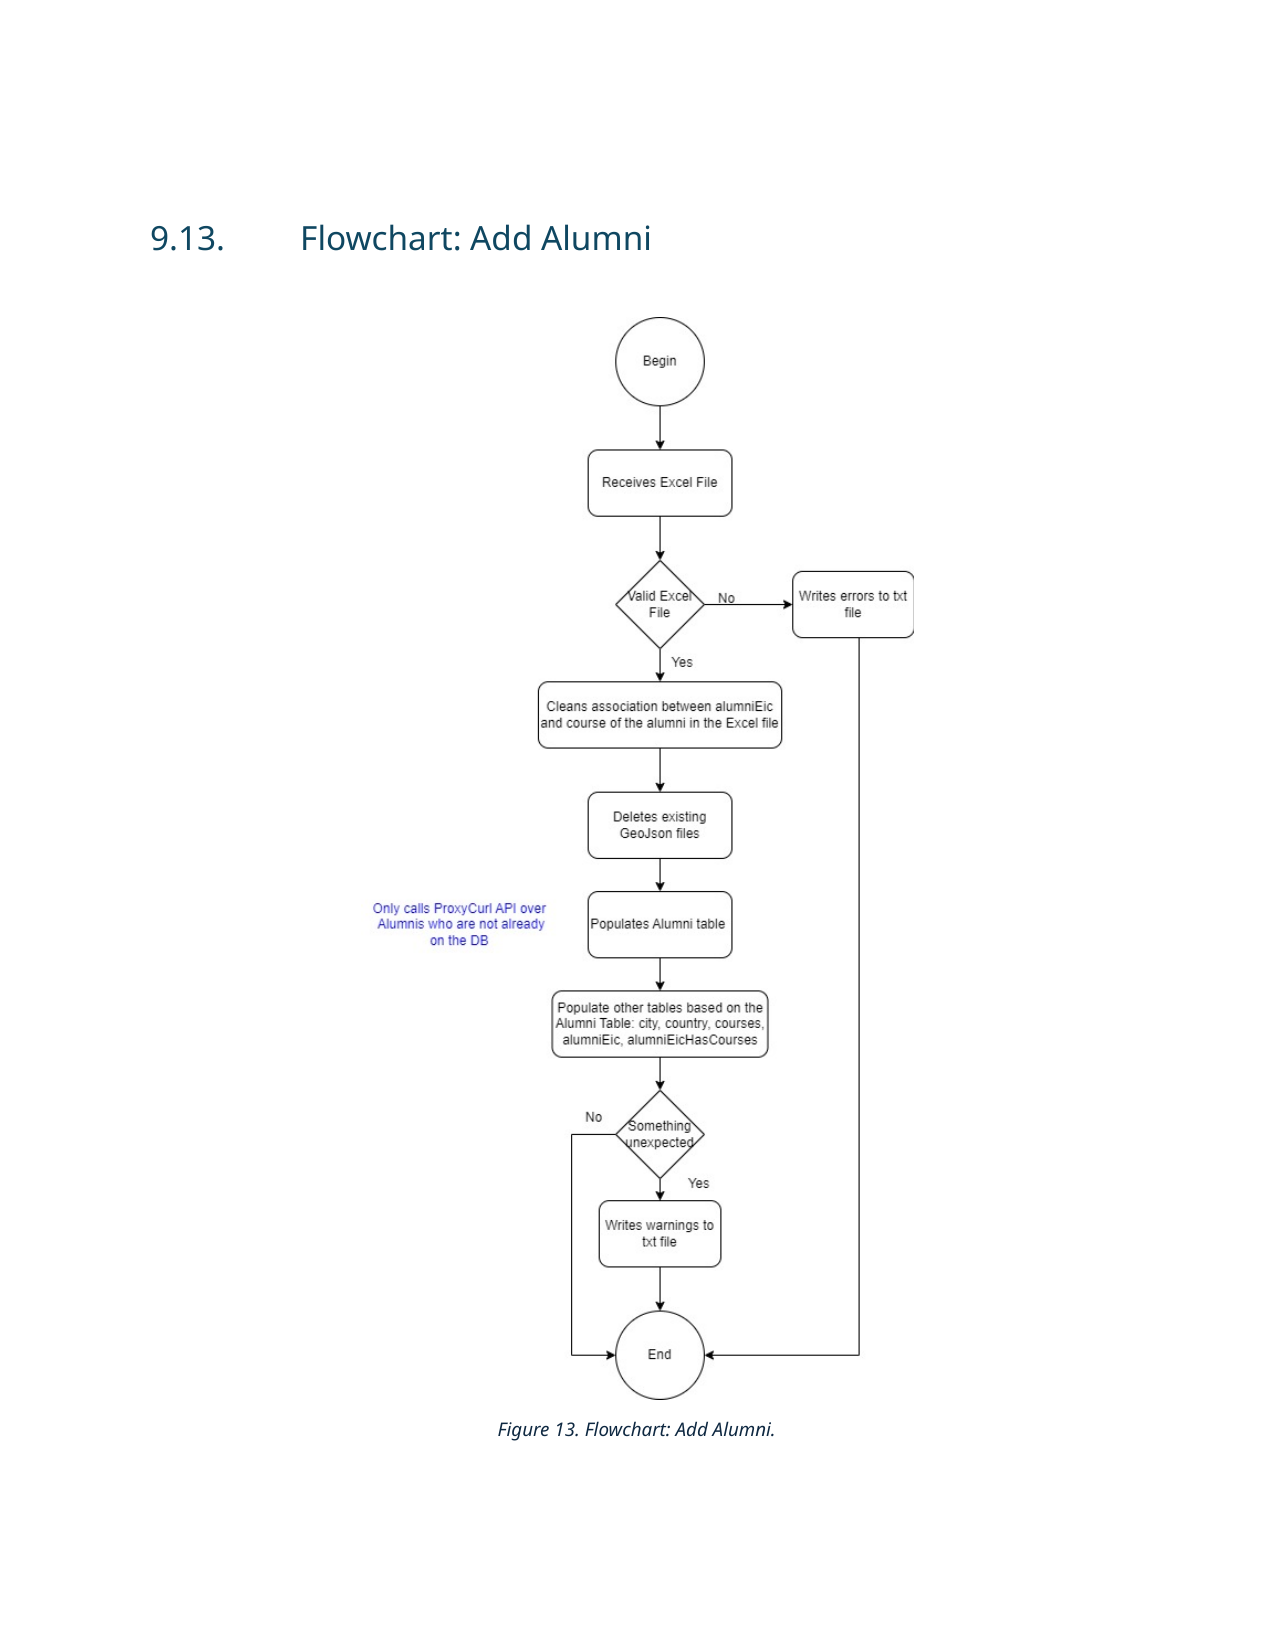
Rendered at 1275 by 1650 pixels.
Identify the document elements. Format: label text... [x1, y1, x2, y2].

subtitle Flowchart: Add Alumni [150, 215, 1125, 260]
text Figure 13. Flowchart: Add Alumni. [150, 1417, 1125, 1442]
